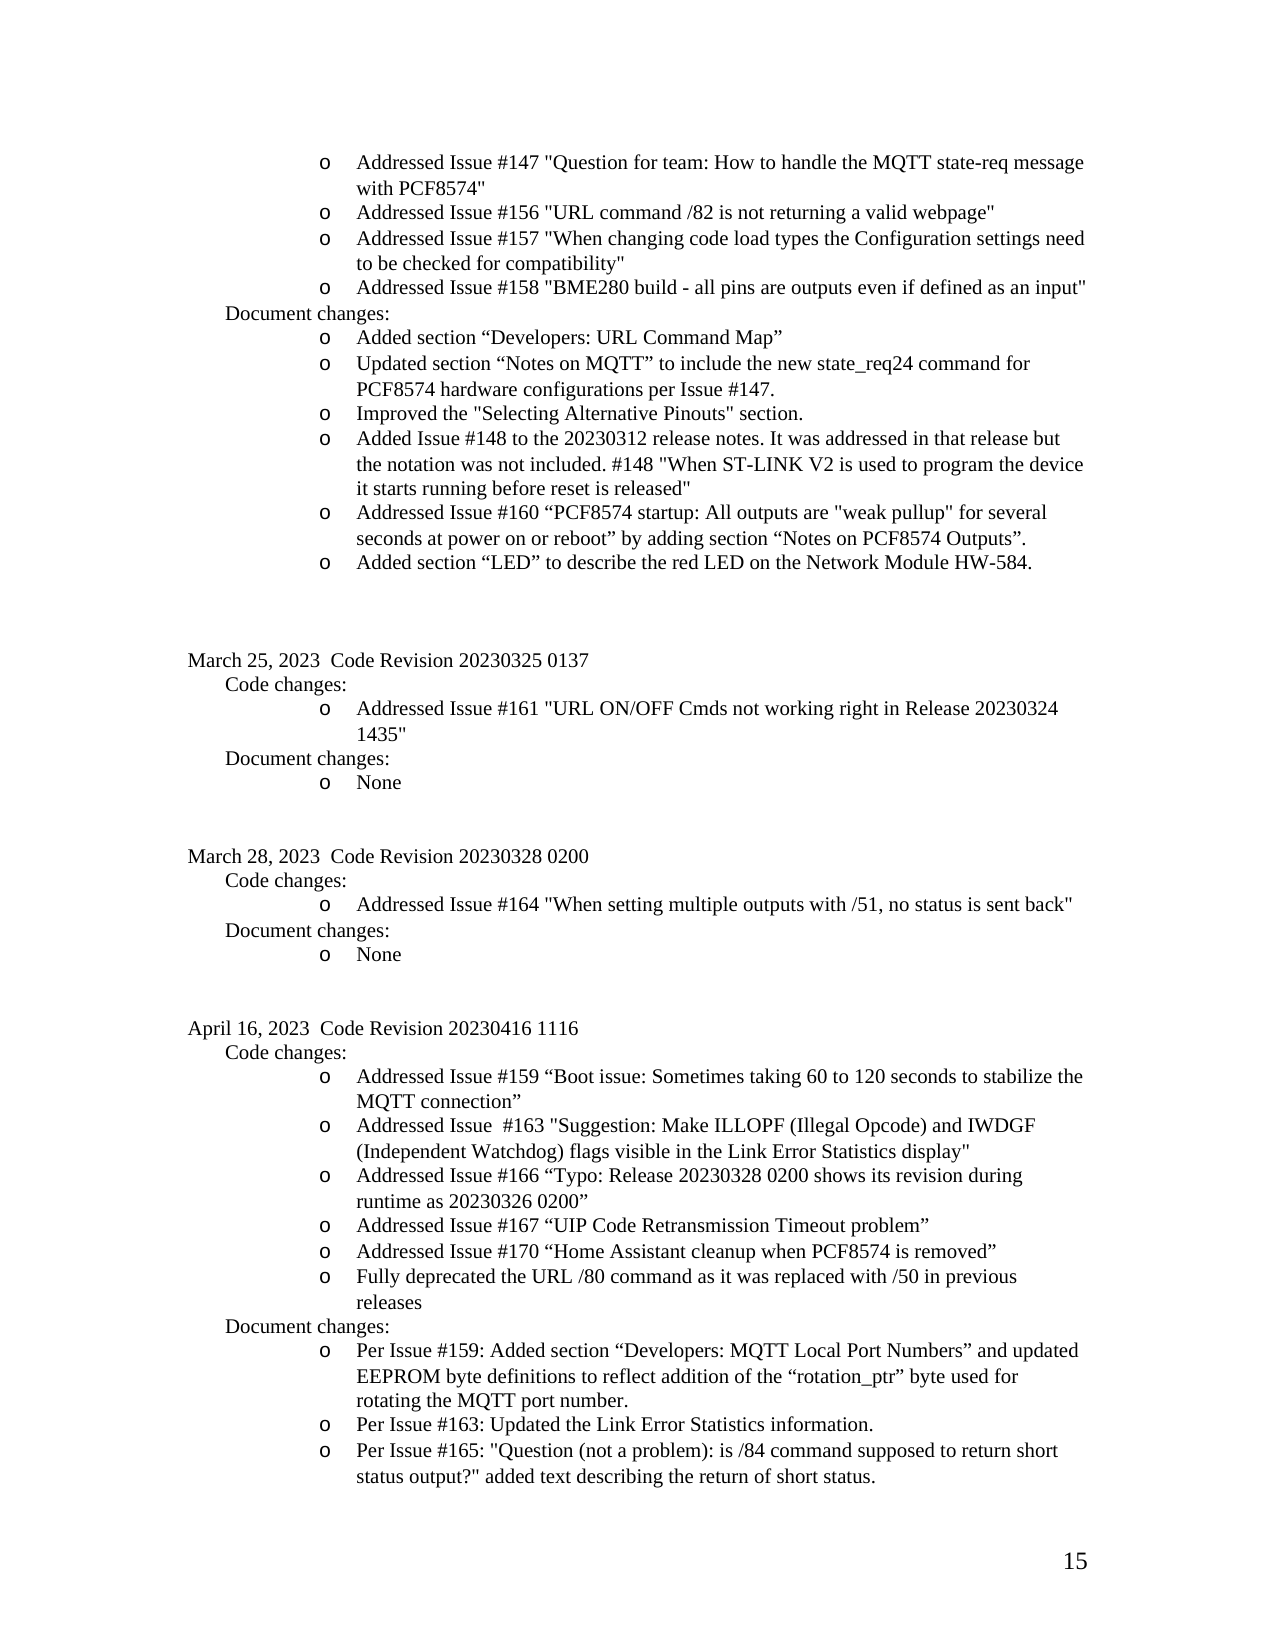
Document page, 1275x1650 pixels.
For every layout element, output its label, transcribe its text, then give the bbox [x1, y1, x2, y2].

list Addressed Issue #164 "When setting multiple outputs with /51, no status is sent back" [319, 892, 1087, 918]
list Per Issue #159: Added section “Developers: MQTT Local Port Numbers” and updated EEPROM byte definitions to reflect addition of the “rotation_ptr” byte used for rotating the MQTT port number. [319, 1338, 1087, 1412]
text March 25, 2023 Code Revision 20230325 0137 [187, 648, 1087, 672]
list Per Issue #163: Updated the Link Error Statistics information. [319, 1412, 1087, 1438]
text Code changes: [225, 672, 1087, 696]
text Code changes: [225, 868, 1087, 892]
list Added section “Developers: URL Command Map” [319, 325, 1087, 351]
list Addressed Issue #157 "When changing code load types the Configuration settings need to be checked for compatibility" [319, 226, 1087, 275]
list Updated section “Notes on MQTT” to include the new state_req24 command for PCF8574 hardware configurations per Issue #147. [319, 351, 1087, 401]
text Document changes: [225, 1314, 1087, 1338]
text Document changes: [225, 301, 1087, 325]
list None [319, 770, 1087, 796]
list Addressed Issue #156 "URL command /82 is not returning a valid webpage" [319, 200, 1087, 226]
list Addressed Issue #163 "Suggestion: Make ILLOPF (Illegal Opcode) and IWDGF (Independent Watchdog) flags visible in the Link Error Statistics display" [319, 1113, 1087, 1163]
text Document changes: [225, 746, 1087, 770]
list Addressed Issue #166 “Typo: Release 20230328 0200 shows its revision during runtime as 20230326 0200” [319, 1163, 1087, 1213]
list Addressed Issue #147 "Question for team: How to handle the MQTT state-req message with PCF8574" [319, 150, 1087, 200]
text March 28, 2023 Code Revision 20230328 0200 [187, 844, 1087, 868]
list Addressed Issue #167 “UIP Code Retransmission Timeout problem” [319, 1213, 1087, 1239]
list Addressed Issue #159 “Boot issue: Sometimes taking 60 to 120 seconds to stabilize the MQTT connection” [319, 1064, 1087, 1113]
text April 16, 2023 Code Revision 20230416 1116 [187, 1016, 1087, 1039]
list Addressed Issue #158 "BME280 build - all pins are outputs even if defined as an input" [319, 275, 1087, 301]
text Code changes: [225, 1039, 1087, 1064]
list Addressed Issue #170 “Home Assistant cleanup when PCF8574 is removed” [319, 1239, 1087, 1264]
text Document changes: [225, 918, 1087, 942]
list Added section “LED” to describe the red LED on the Network Module HW-584. [319, 550, 1087, 576]
list Addressed Issue #160 “PCF8574 startup: All outputs are "weak pullup" for several seconds at power on or reboot” by adding section “Notes on PCF8574 Outputs”. [319, 500, 1087, 550]
list Addressed Issue #161 "URL ON/OFF Cmds not working right in Release 20230324 1435" [319, 696, 1087, 746]
list Improved the "Selecting Alternative Pinouts" section. [319, 401, 1087, 426]
list Added Issue #148 to the 20230312 release notes. It was addressed in that release but the notation was not included. #148 "When ST-LINK V2 is used to program the device it starts running before reset is released" [319, 426, 1087, 500]
list Per Issue #165: "Question (not a problem): is /84 command supposed to return short status output?" added text describing the return of short status. [319, 1438, 1087, 1488]
list Fully deprecated the URL /80 command as it was replaced with /50 in previous releases [319, 1264, 1087, 1314]
list None [319, 942, 1087, 967]
